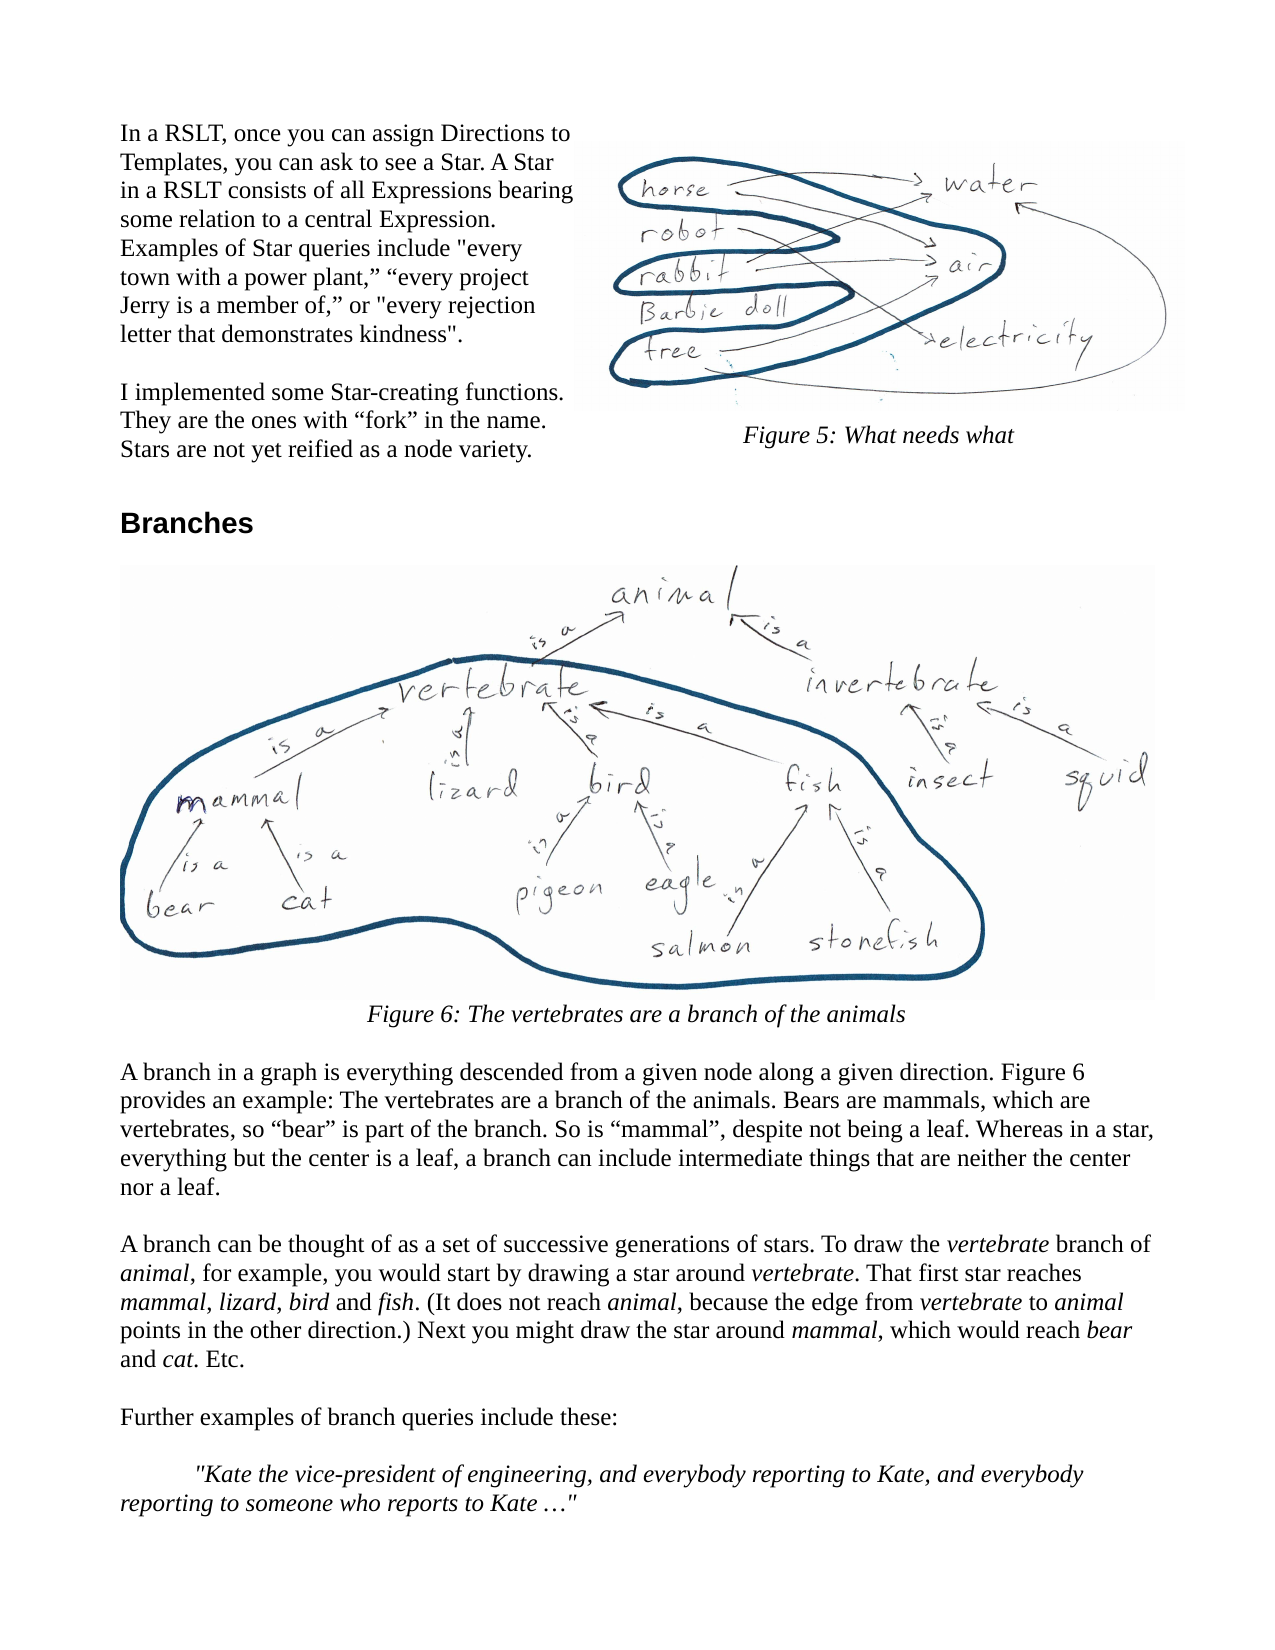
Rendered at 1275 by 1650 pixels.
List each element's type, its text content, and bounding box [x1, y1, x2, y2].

text "Kate the vice-president of engineering, and everybody reporting to Kate, and everybody reporting to someone who reports to Kate …" [120, 1459, 1155, 1517]
text I implemented some Star-creating functions. They are the ones with “fork” in the name. Stars are not yet reified as a node variety. [120, 377, 1155, 463]
text Figure 5: What needs what [574, 411, 1185, 449]
picture [574, 141, 1185, 411]
text Figure 6: The vertebrates are a branch of the animals [120, 1000, 1155, 1028]
picture [120, 565, 1155, 1000]
text A branch can be thought of as a set of successive generations of stars. To draw the vertebrate branch of animal, for example, you would start by drawing a star around vertebrate. That first star reaches mammal, lizard, bird and fish. (It does not reach animal, because the edge from vertebrate to animal points in the other direction.) Next you might draw the star around mammal, which would reach bear and cat. Etc. [120, 1229, 1155, 1373]
text In a RSLT, once you can assign Directions to Templates, you can ask to see a Star. A Star in a RSLT consists of all Expressions bearing some relation to a central Expression. Examples of Star queries include "every town with a power plant,” “every project Jerry is a member of,” or "every rejection letter that demonstrates kindness". [120, 118, 1185, 348]
text A branch in a graph is everything descended from a given node along a given direction. Figure 6 provides an example: The vertebrates are a branch of the animals. Bears are mammals, which are vertebrates, so “bear” is part of the branch. So is “mammal”, despite not being a leaf. Whereas in a star, everything but the center is a leaf, a branch can include intermediate things that are neither the center nor a leaf. [120, 1057, 1155, 1200]
text Further examples of branch queries include these: [120, 1402, 1155, 1430]
subtitle Branches [120, 506, 1155, 540]
